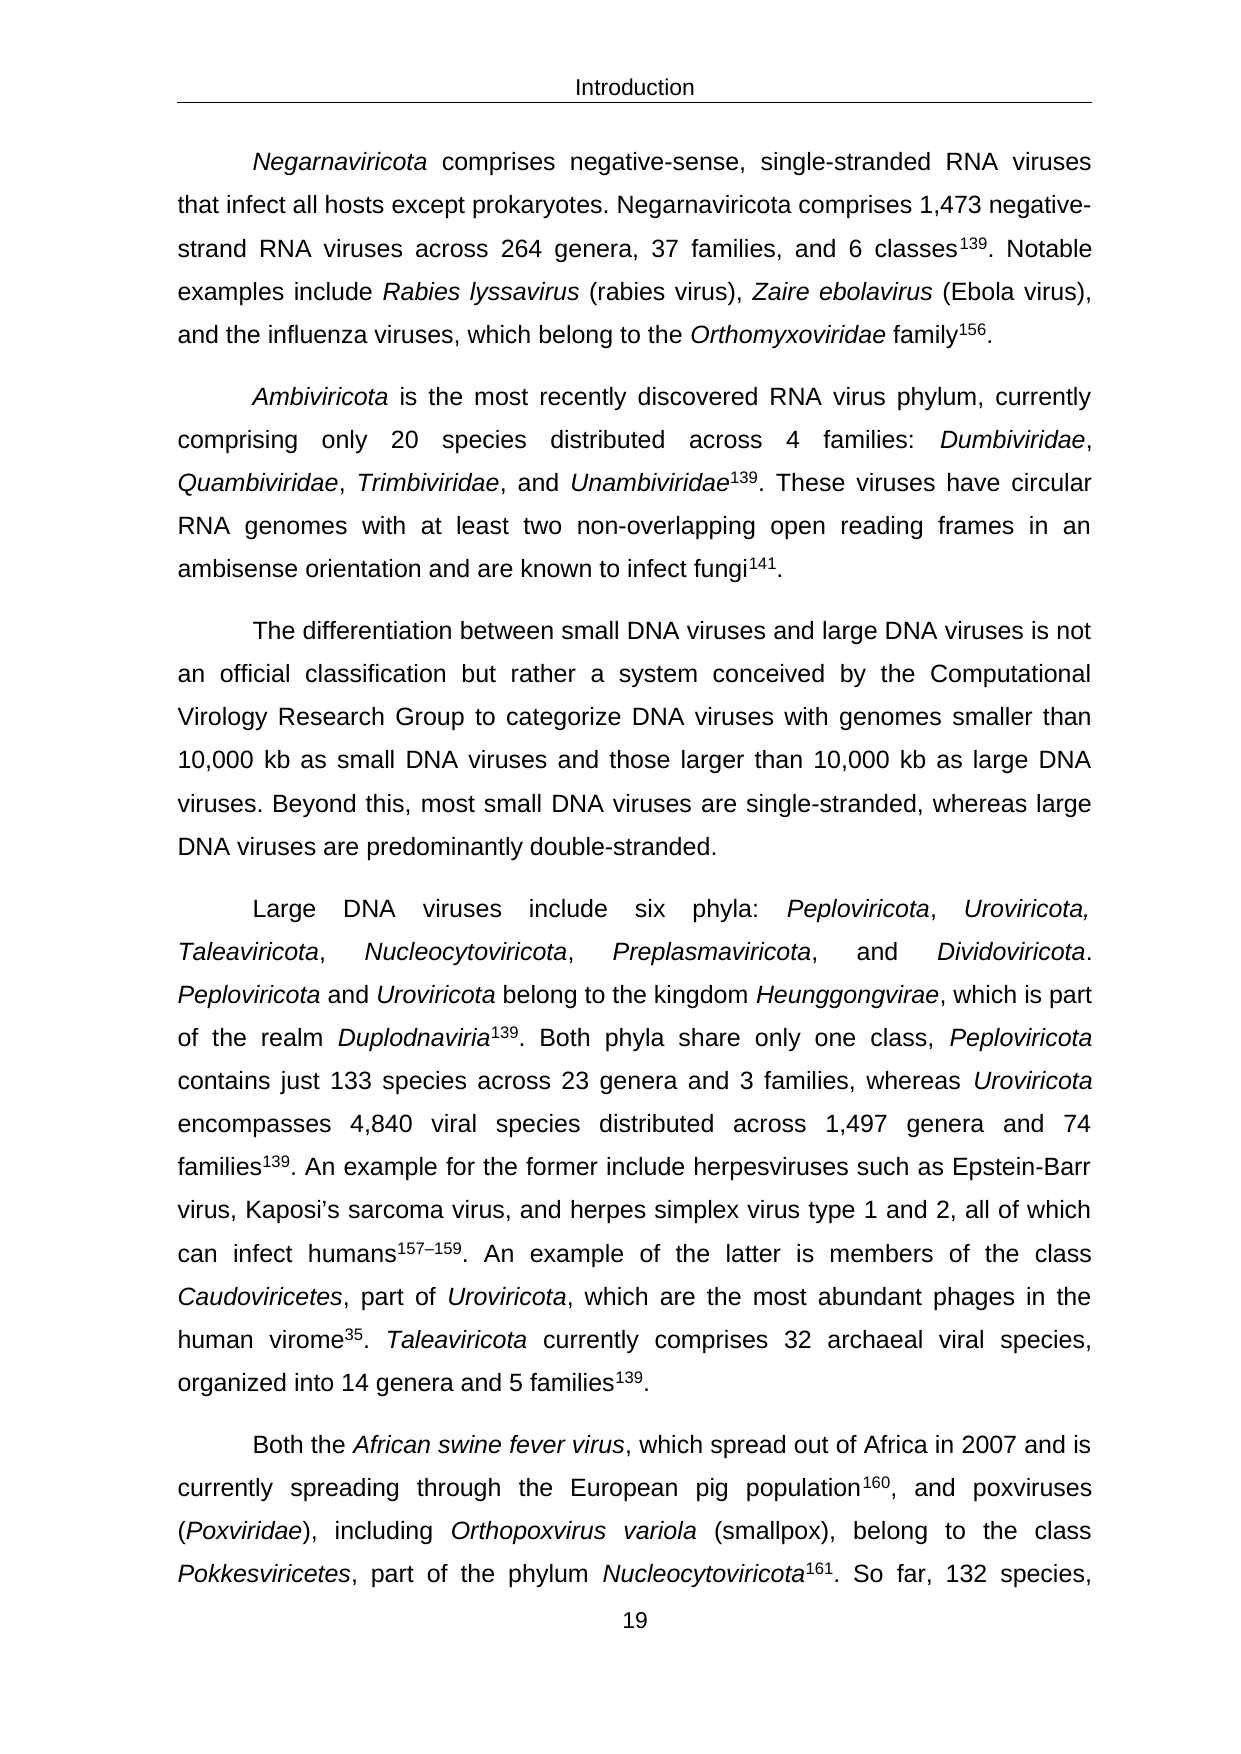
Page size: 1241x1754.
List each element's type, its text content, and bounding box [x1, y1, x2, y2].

text The differentiation between small DNA viruses and large DNA viruses is not an official classification but rather a system conceived by the Computational Virology Research Group to categorize DNA viruses with genomes smaller than 10,000 kb as small DNA viruses and those larger than 10,000 kb as large DNA viruses. Beyond this, most small DNA viruses are single-stranded, whereas large DNA viruses are predominantly double-stranded. [177, 616, 1092, 861]
text Ambiviricota is the most recently discovered RNA virus phylum, currently comprising only 20 species distributed across 4 families: Dumbiviridae, Quambiviridae, Trimbiviridae, and Unambiviridae139. These viruses have circular RNA genomes with at least two non-overlapping open reading frames in an ambisense orientation and are known to infect fungi141. [177, 382, 1092, 583]
text Negarnaviricota comprises negative-sense, single-stranded RNA viruses that infect all hosts except prokaryotes. Negarnaviricota comprises 1,473 negative-strand RNA viruses across 264 genera, 37 families, and 6 classes139. Notable examples include Rabies lyssavirus (rabies virus), Zaire ebolavirus (Ebola virus), and the influenza viruses, which belong to the Orthomyxoviridae family156. [177, 147, 1092, 349]
text Large DNA viruses include six phyla: Peploviricota, Uroviricota, Taleaviricota, Nucleocytoviricota, Preplasmaviricota, and Dividoviricota. Peploviricota and Uroviricota belong to the kingdom Heunggongvirae, which is part of the realm Duplodnaviria139. Both phyla share only one class, Peploviricota contains just 133 species across 23 genera and 3 families, whereas Uroviricota encompasses 4,840 viral species distributed across 1,497 genera and 74 families139. An example for the former include herpesviruses such as Epstein-Barr virus, Kaposi’s sarcoma virus, and herpes simplex virus type 1 and 2, all of which can infect humans157–159. An example of the latter is members of the class Caudoviricetes, part of Uroviricota, which are the most abundant phages in the human virome35. Taleaviricota currently comprises 32 archaeal viral species, organized into 14 genera and 5 families139. [177, 894, 1092, 1397]
text Both the African swine fever virus, which spread out of Africa in 2007 and is currently spreading through the European pig population160, and poxviruses (Poxviridae), including Orthopoxvirus variola (smallpox), belong to the class Pokkesviricetes, part of the phylum Nucleocytoviricota161. So far, 132 species, [177, 1430, 1092, 1588]
